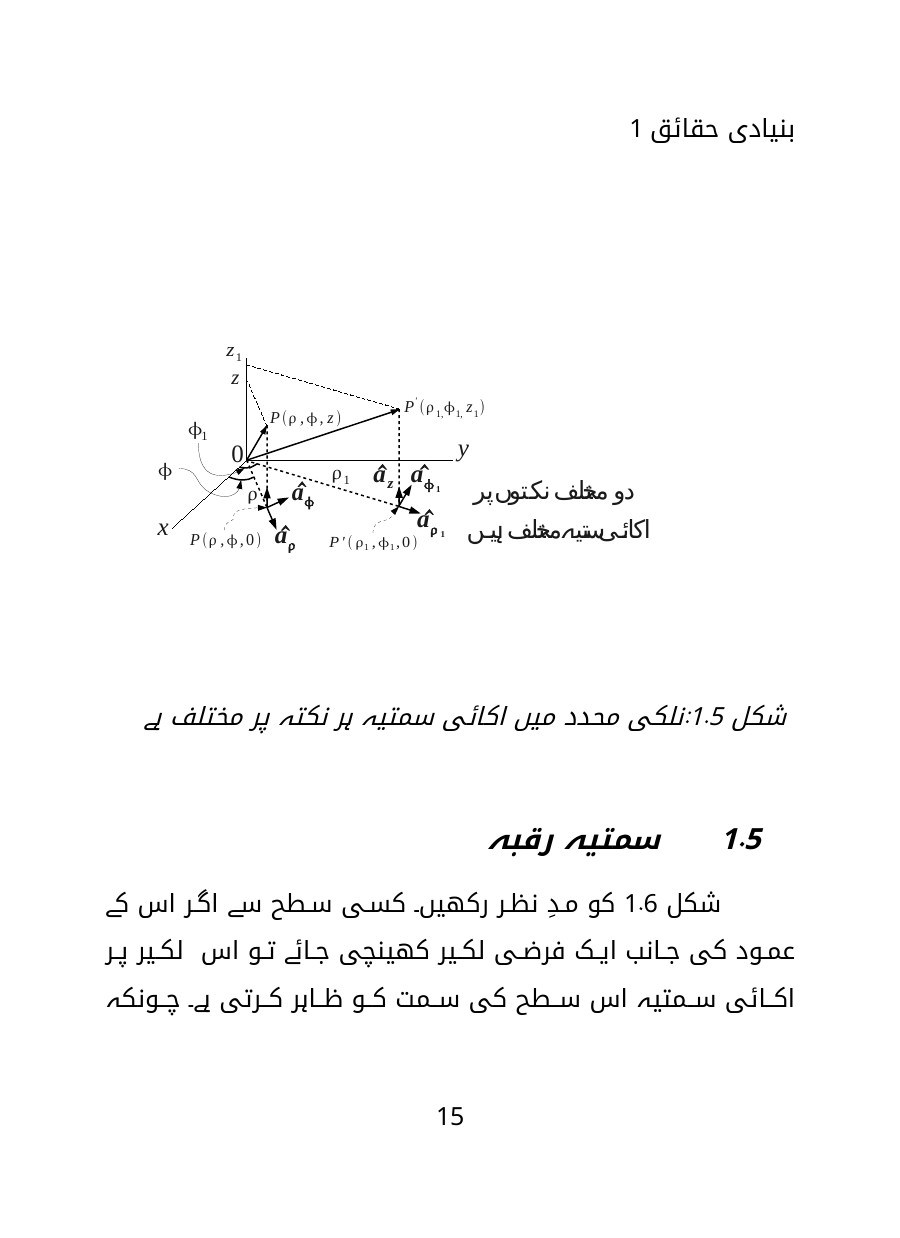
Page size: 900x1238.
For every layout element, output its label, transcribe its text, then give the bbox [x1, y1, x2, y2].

subtitle سمتیہ رقبہ [105, 812, 720, 868]
text شکل 1.6 کو مدِ نظر رکھیں۔ کسی سطح سے اگر اس کے عمود کی جانب ایک فرضی لکیر کھینچی جائے تو اس لکیر پر اکائی سمتیہ اس سطح کی سمت کو ظاہر کرتی ہے۔ چونکہ کسی بھی سطح، مثلاً اس کتاب کا ایک صفہ، کے دو اطراف ہوتے ہیں لہٰذا اس کے دو، آپس میں اُلٹ، سمتیں بیان کی جا سکتی ہیں۔عموما مسئلہ کو مدِ نظر رکھتے ہوئے ان میں سے ایک سمت کو اس سطح کی سمت لیا جاتا ہے۔ البتہ اگر یہ سطح بند سطح ہو ، مثلاً گیند کی شکل کا ہو، تب باہر جانب کو ہی اس سطح کی سمت لیا جاتا ہے۔ شکل میں اُوپر کی سطح کا رقبہہے اور اس کی سمت ہے۔ لہٰذا سمتیہ کا طول، ہے اور اس کی سمت ہے یعنی [105, 880, 795, 1022]
text شکل 1.5:نلکی محدد میں اکائی سمتیہ ہر نکتہ پر مختلف ہے [114, 301, 786, 741]
